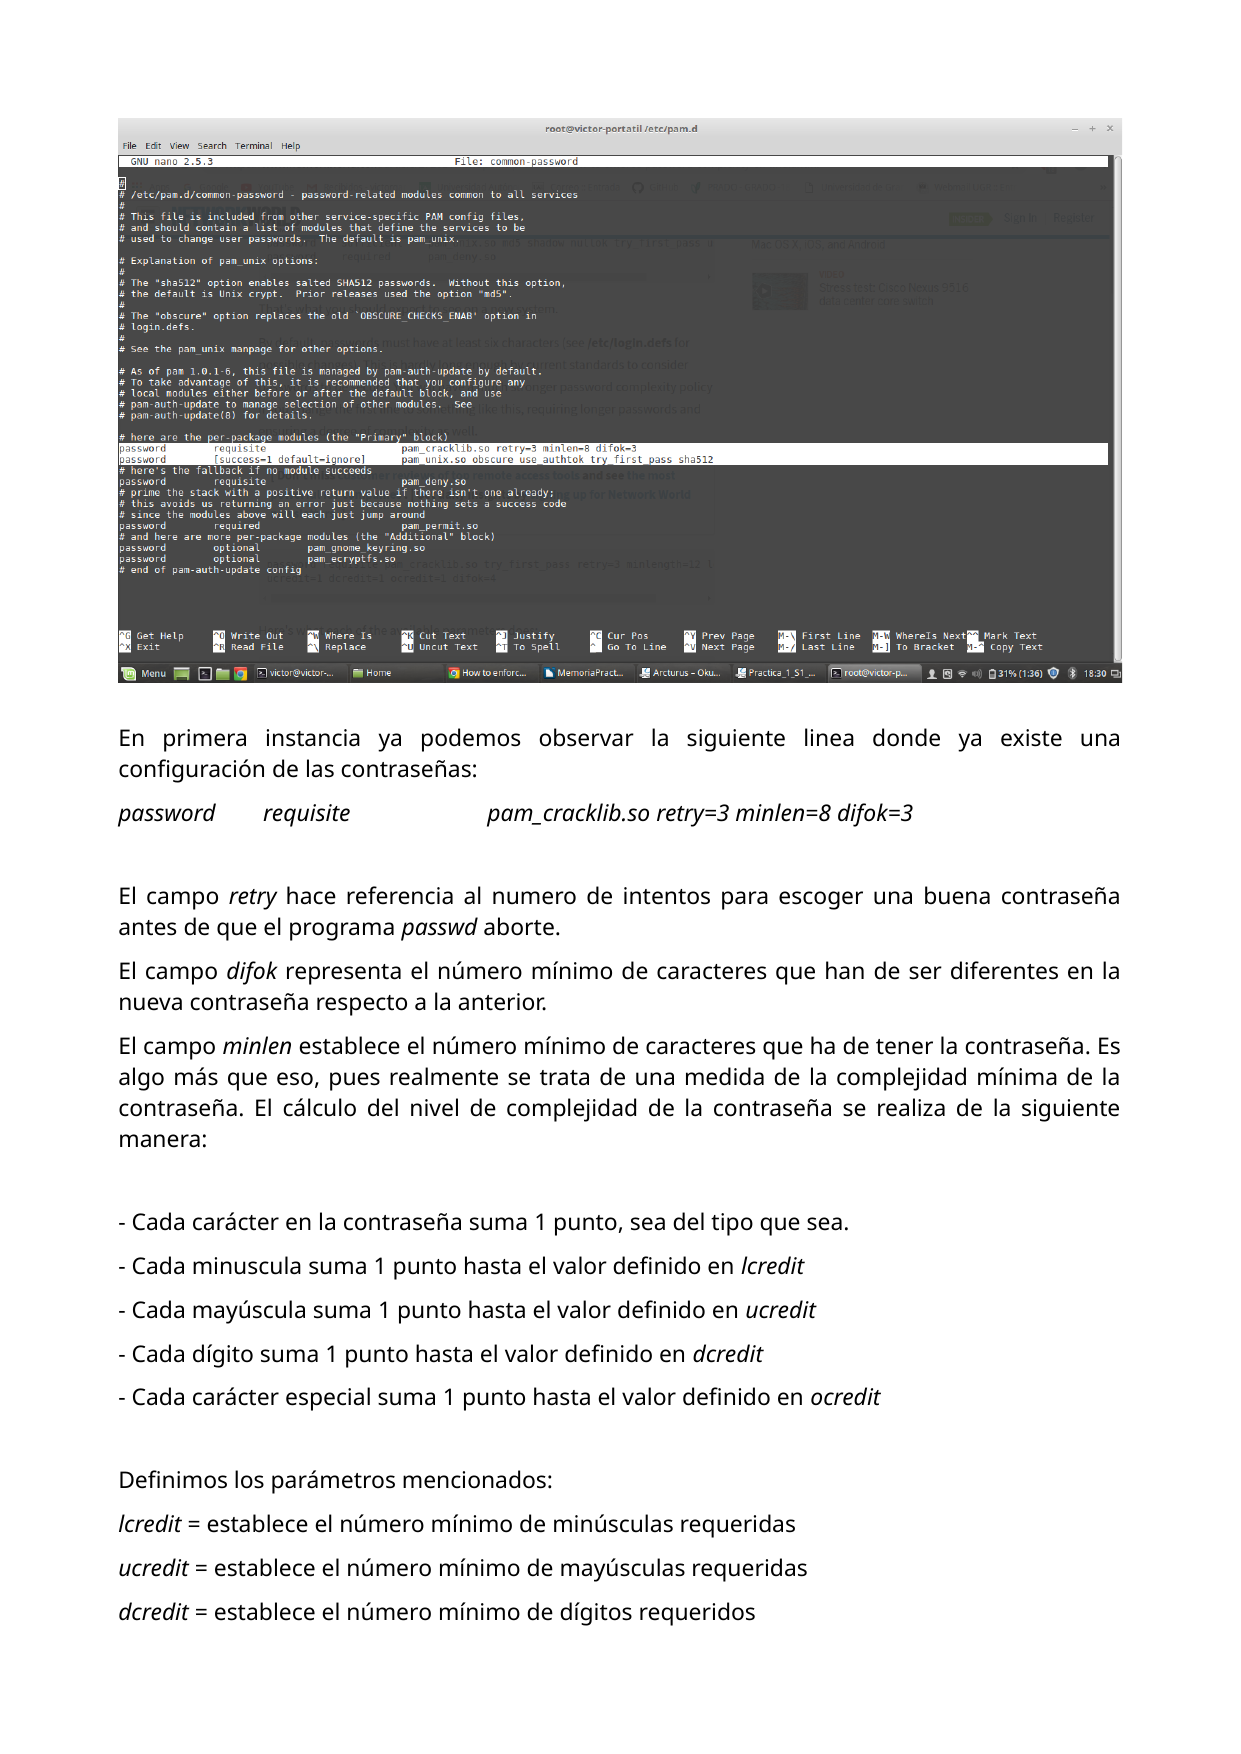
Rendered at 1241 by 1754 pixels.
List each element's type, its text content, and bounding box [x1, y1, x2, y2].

text Definimos los parámetros mencionados: [118, 1464, 1122, 1495]
text - Cada dígito suma 1 punto hasta el valor definido en dcredit [118, 1337, 1122, 1369]
text El campo difok representa el número mínimo de caracteres que han de ser diferentes en la nueva contraseña respecto a la anterior. [118, 954, 1122, 1017]
text lcredit = establece el número mínimo de minúsculas requeridas [118, 1508, 1122, 1539]
text En primera instancia ya podemos observar la siguiente linea donde ya existe una configuración de las contraseñas: [118, 722, 1122, 784]
text - Cada carácter especial suma 1 punto hasta el valor definido en ocredit [118, 1381, 1122, 1412]
text El campo retry hace referencia al numero de intentos para escoger una buena contraseña antes de que el programa passwd aborte. [118, 879, 1122, 942]
text dcredit = establece el número mínimo de dígitos requeridos [118, 1595, 1122, 1627]
text password requisite pam_cracklib.so retry=3 minlen=8 difok=3 [118, 797, 1122, 828]
text - Cada mayúscula suma 1 punto hasta el valor definido en ucredit [118, 1294, 1122, 1325]
text ucredit = establece el número mínimo de mayúsculas requeridas [118, 1552, 1122, 1583]
picture [118, 118, 1123, 683]
text El campo minlen establece el número mínimo de caracteres que ha de tener la contraseña. Es algo más que eso, pues realmente se trata de una medida de la complejidad mínima de la contraseña. El cálculo del nivel de complejidad de la contraseña se realiza de la siguiente manera: [118, 1029, 1122, 1154]
text - Cada carácter en la contraseña suma 1 punto, sea del tipo que sea. [118, 1206, 1122, 1237]
text - Cada minuscula suma 1 punto hasta el valor definido en lcredit [118, 1250, 1122, 1281]
